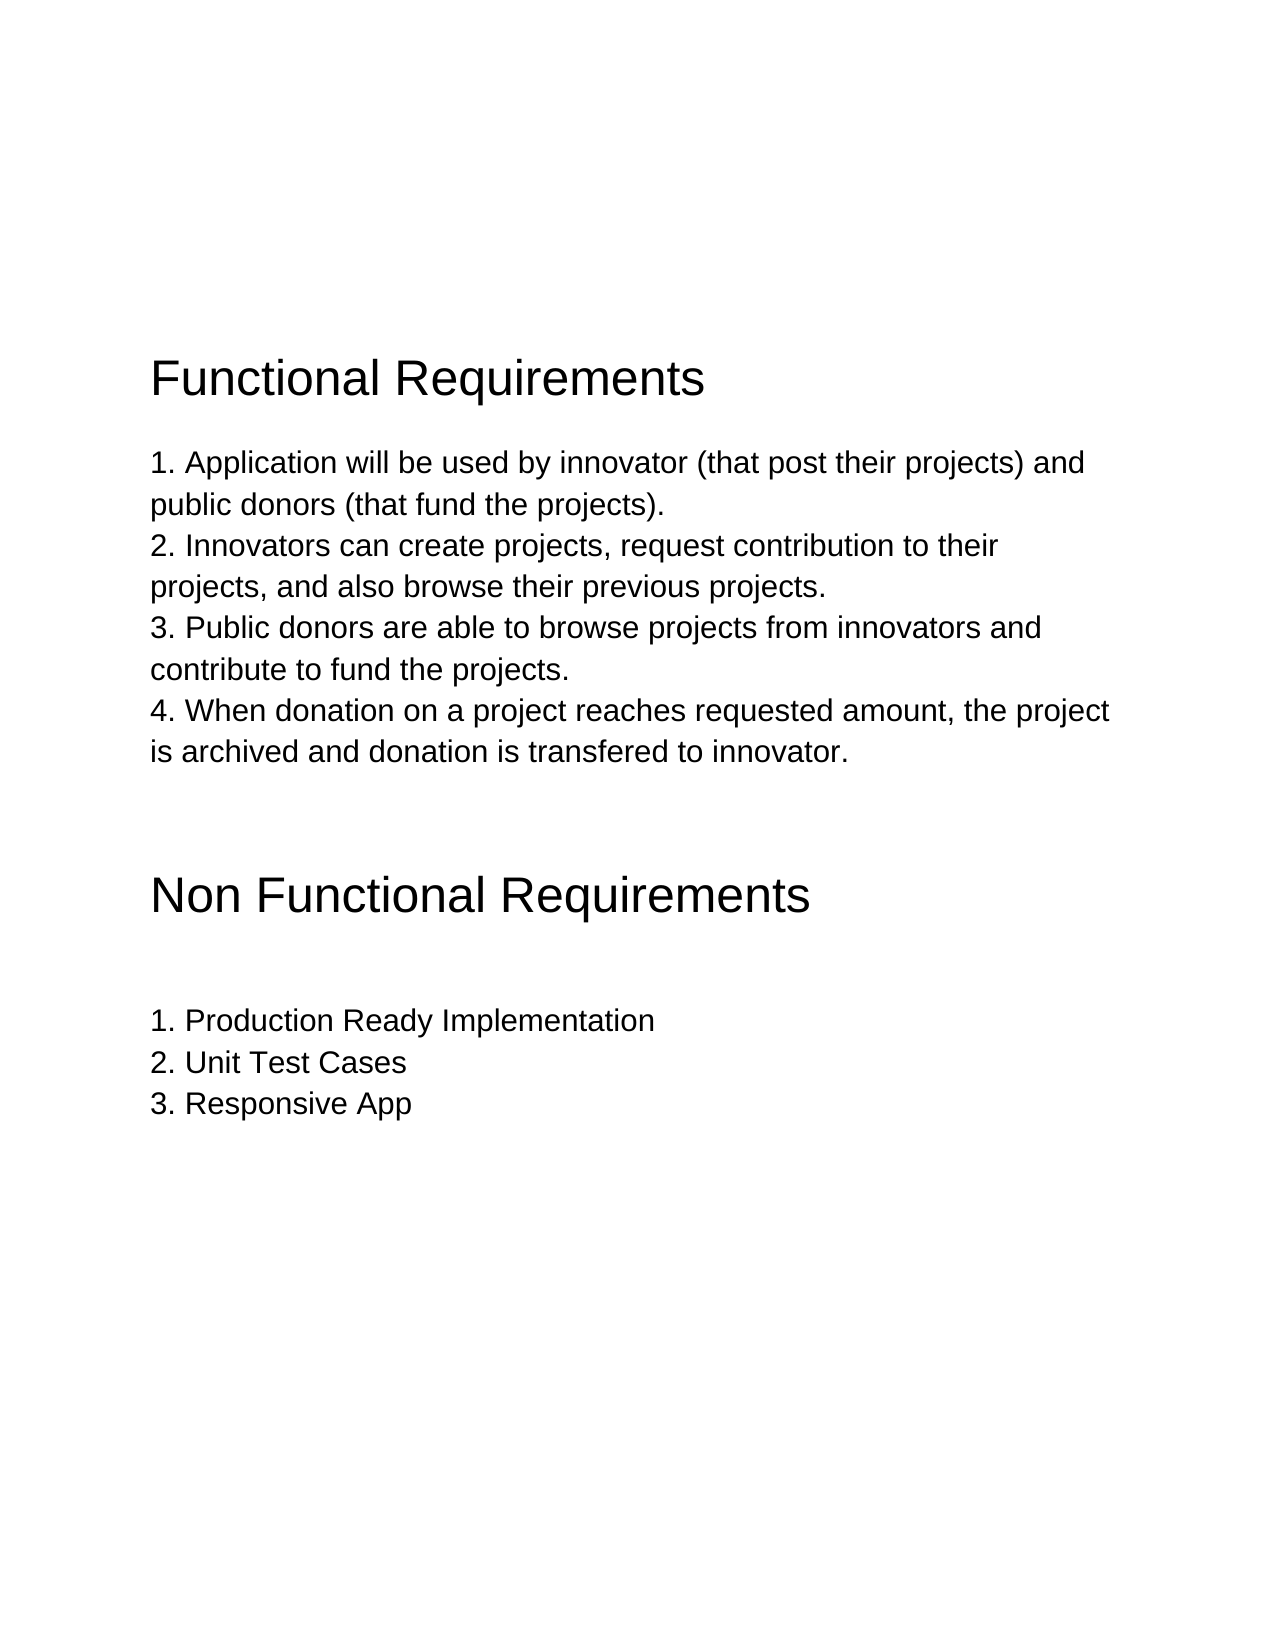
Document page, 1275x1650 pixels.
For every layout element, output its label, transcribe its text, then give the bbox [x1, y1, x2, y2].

text Functional Requirements [150, 348, 1125, 406]
text 4. When donation on a project reaches requested amount, the project is archived and donation is transfered to innovator. [150, 692, 1125, 769]
text 2. Innovators can create projects, request contribution to their projects, and also browse their previous projects. [150, 527, 1125, 604]
text 1. Production Ready Implementation [150, 1002, 1125, 1038]
text 1. Application will be used by innovator (that post their projects) and public donors (that fund the projects). [150, 444, 1125, 522]
text 2. Unit Test Cases [150, 1044, 1125, 1080]
text Non Functional Requirements [150, 865, 1125, 922]
text 3. Public donors are able to browse projects from innovators and contribute to fund the projects. [150, 609, 1125, 687]
text 3. Responsive App [150, 1085, 1125, 1121]
